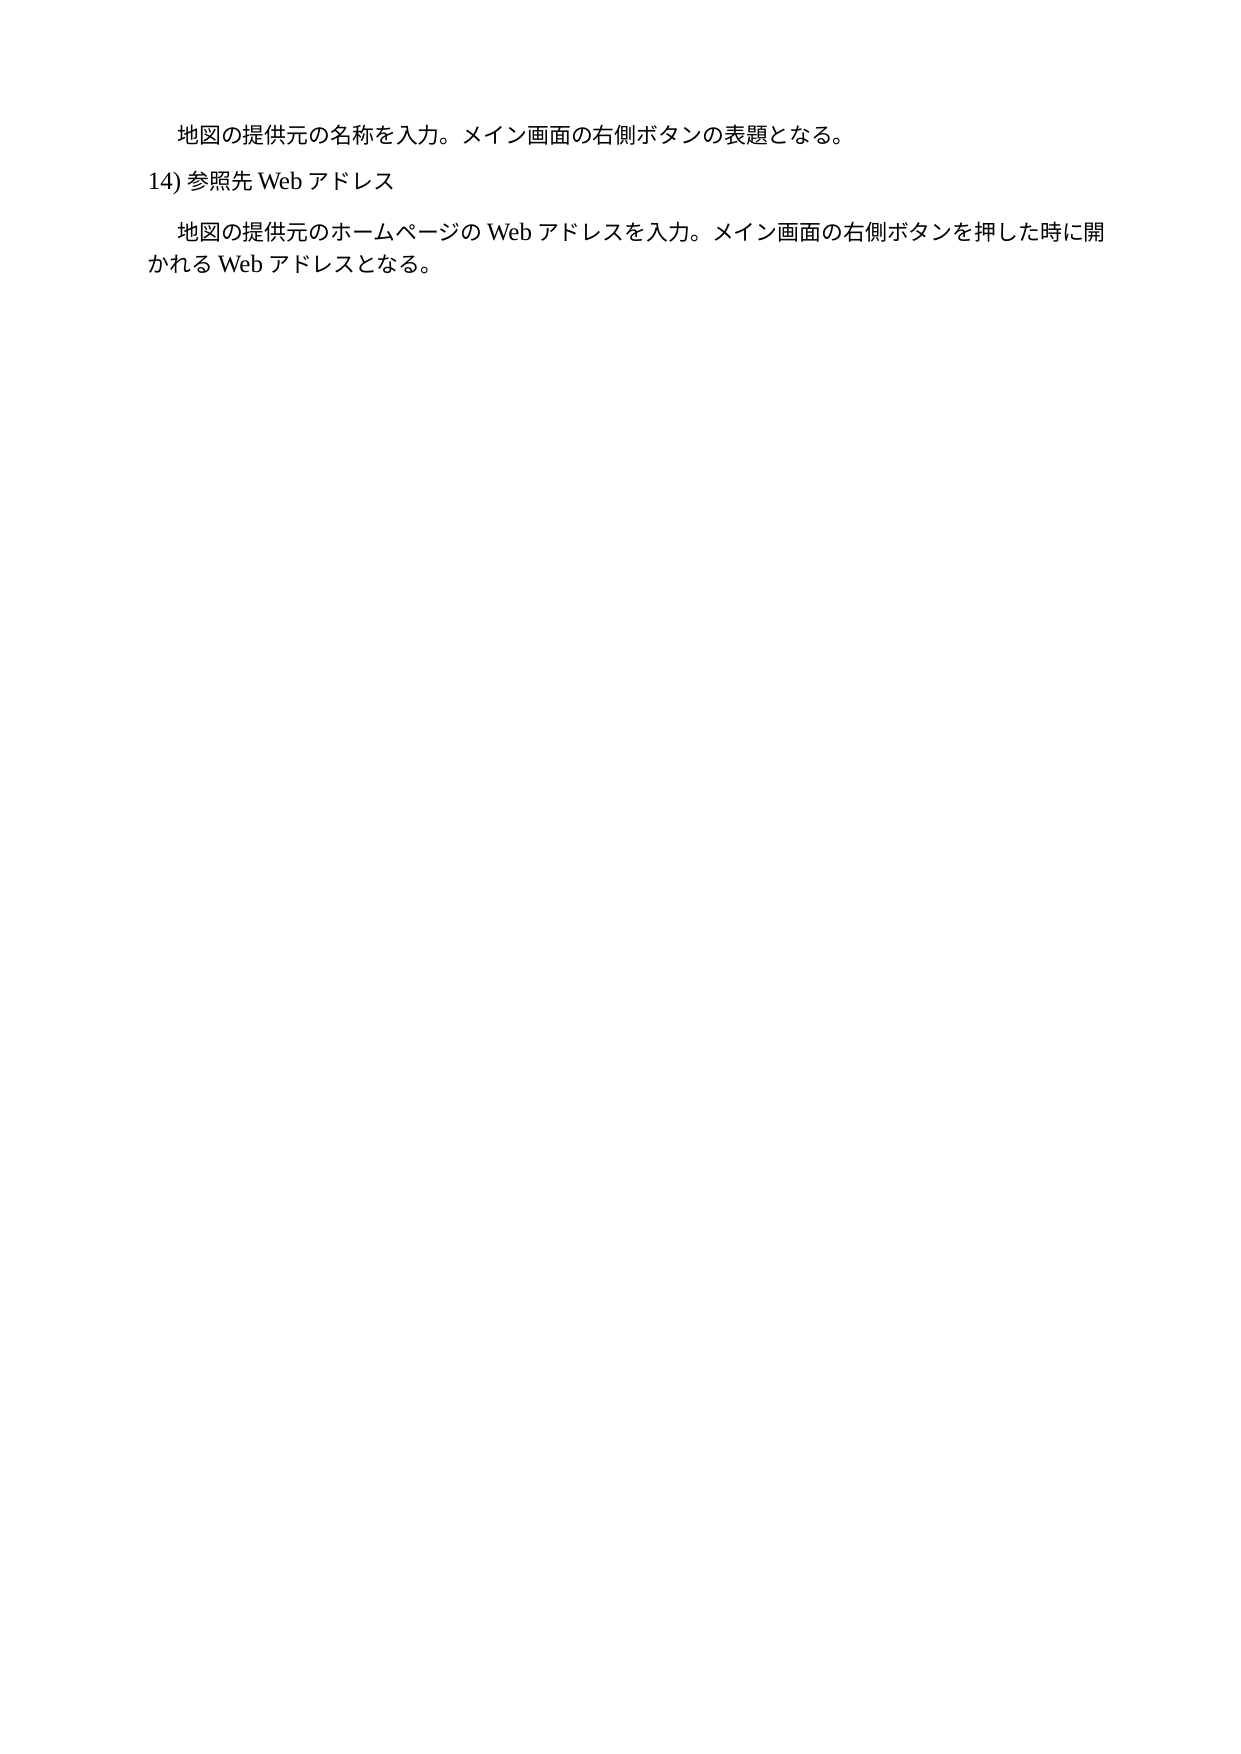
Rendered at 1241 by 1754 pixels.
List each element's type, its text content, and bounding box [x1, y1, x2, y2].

text 地図の提供元の名称を入力。メイン画面の右側ボタンの表題となる。 [148, 118, 1122, 150]
text 14) 参照先Webアドレス [118, 164, 1122, 196]
text 地図の提供元のホームページのWebアドレスを入力。メイン画面の右側ボタンを押した時に開かれるWebアドレスとなる。 [148, 215, 1122, 279]
